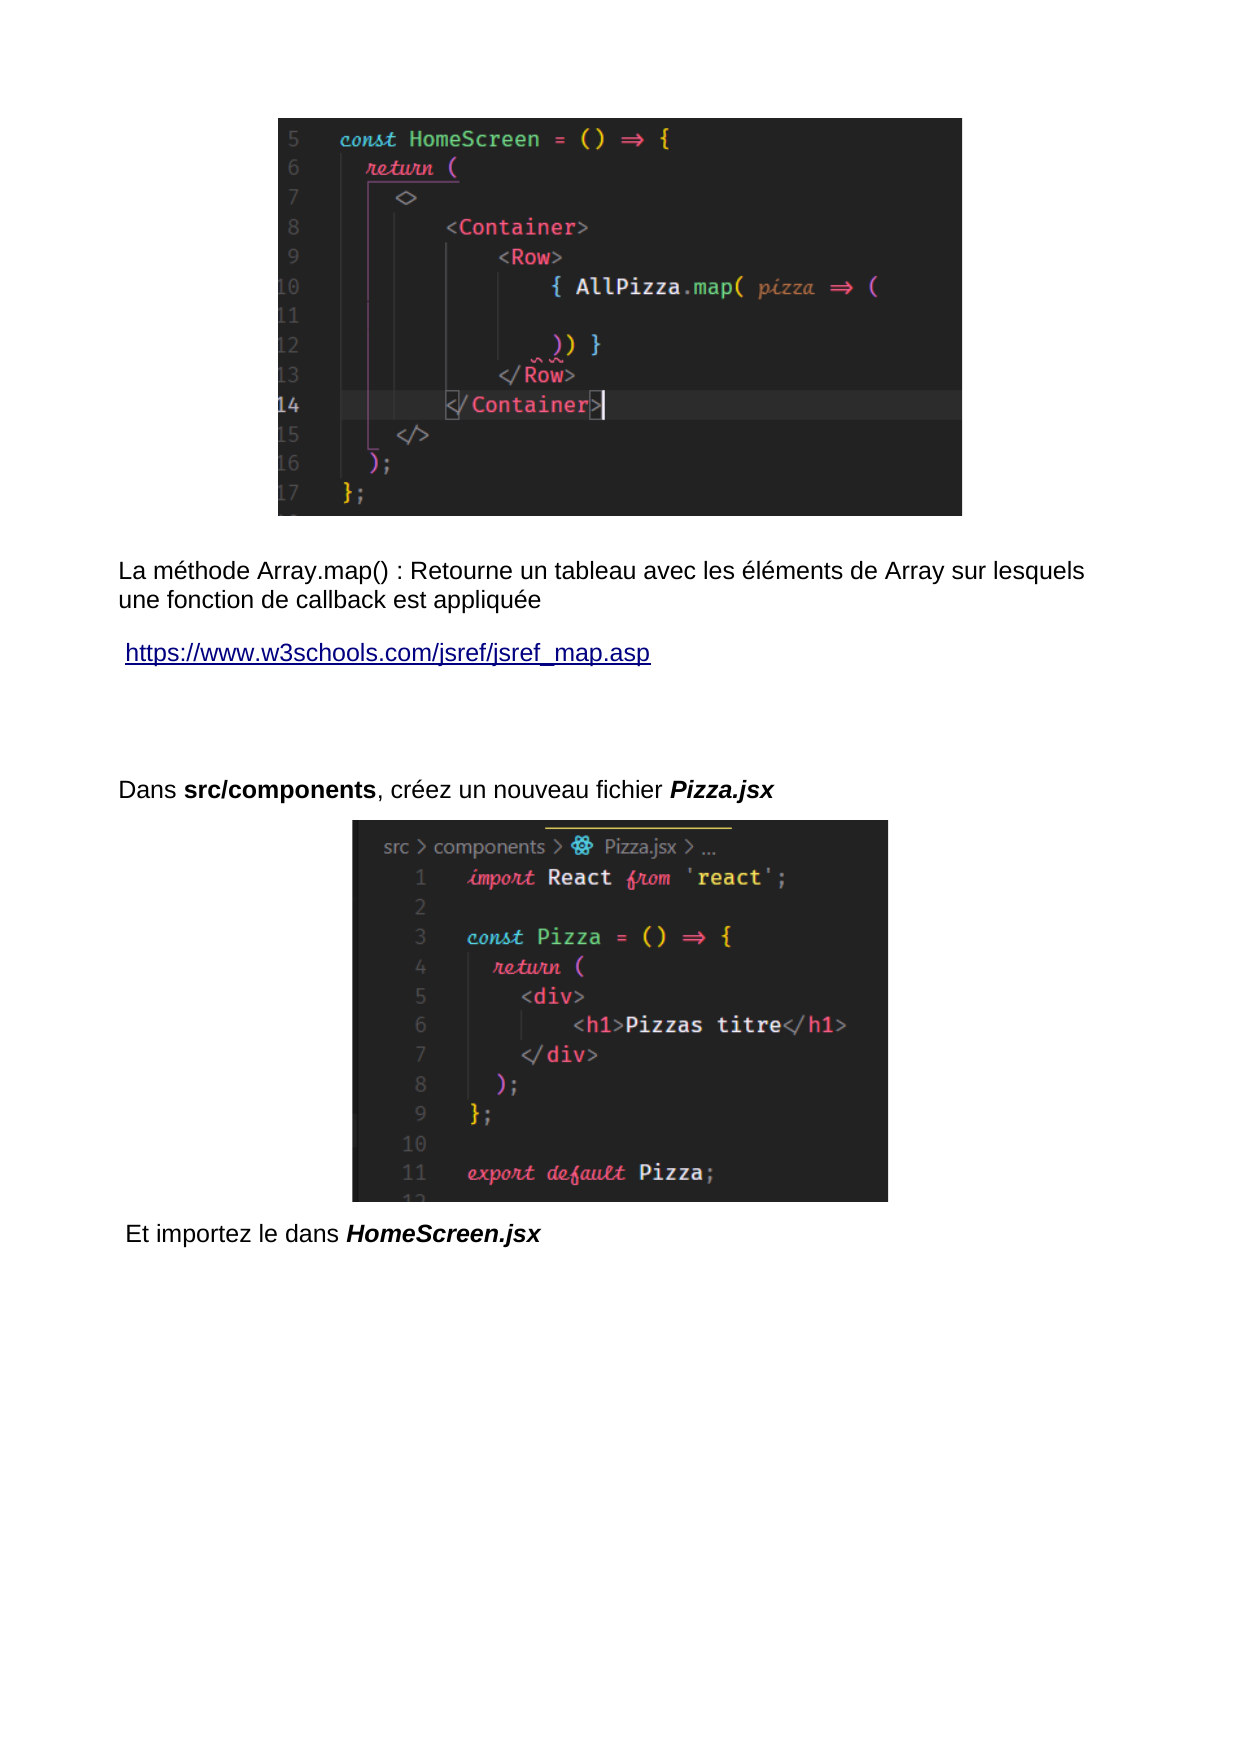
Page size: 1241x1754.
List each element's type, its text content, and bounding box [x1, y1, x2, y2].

picture [278, 118, 963, 516]
text Et importez le dans HomeScreen.jsx [118, 1219, 1122, 1247]
text Dans src/components, créez un nouveau fichier Pizza.jsx [118, 775, 1122, 803]
picture [352, 820, 889, 1202]
subtitle La méthode Array.map() : Retourne un tableau avec les éléments de Array sur lesquels une fonction de callback est appliquée [118, 556, 1122, 613]
text https://www.w3schools.com/jsref/jsref_map.asp [118, 638, 1122, 667]
